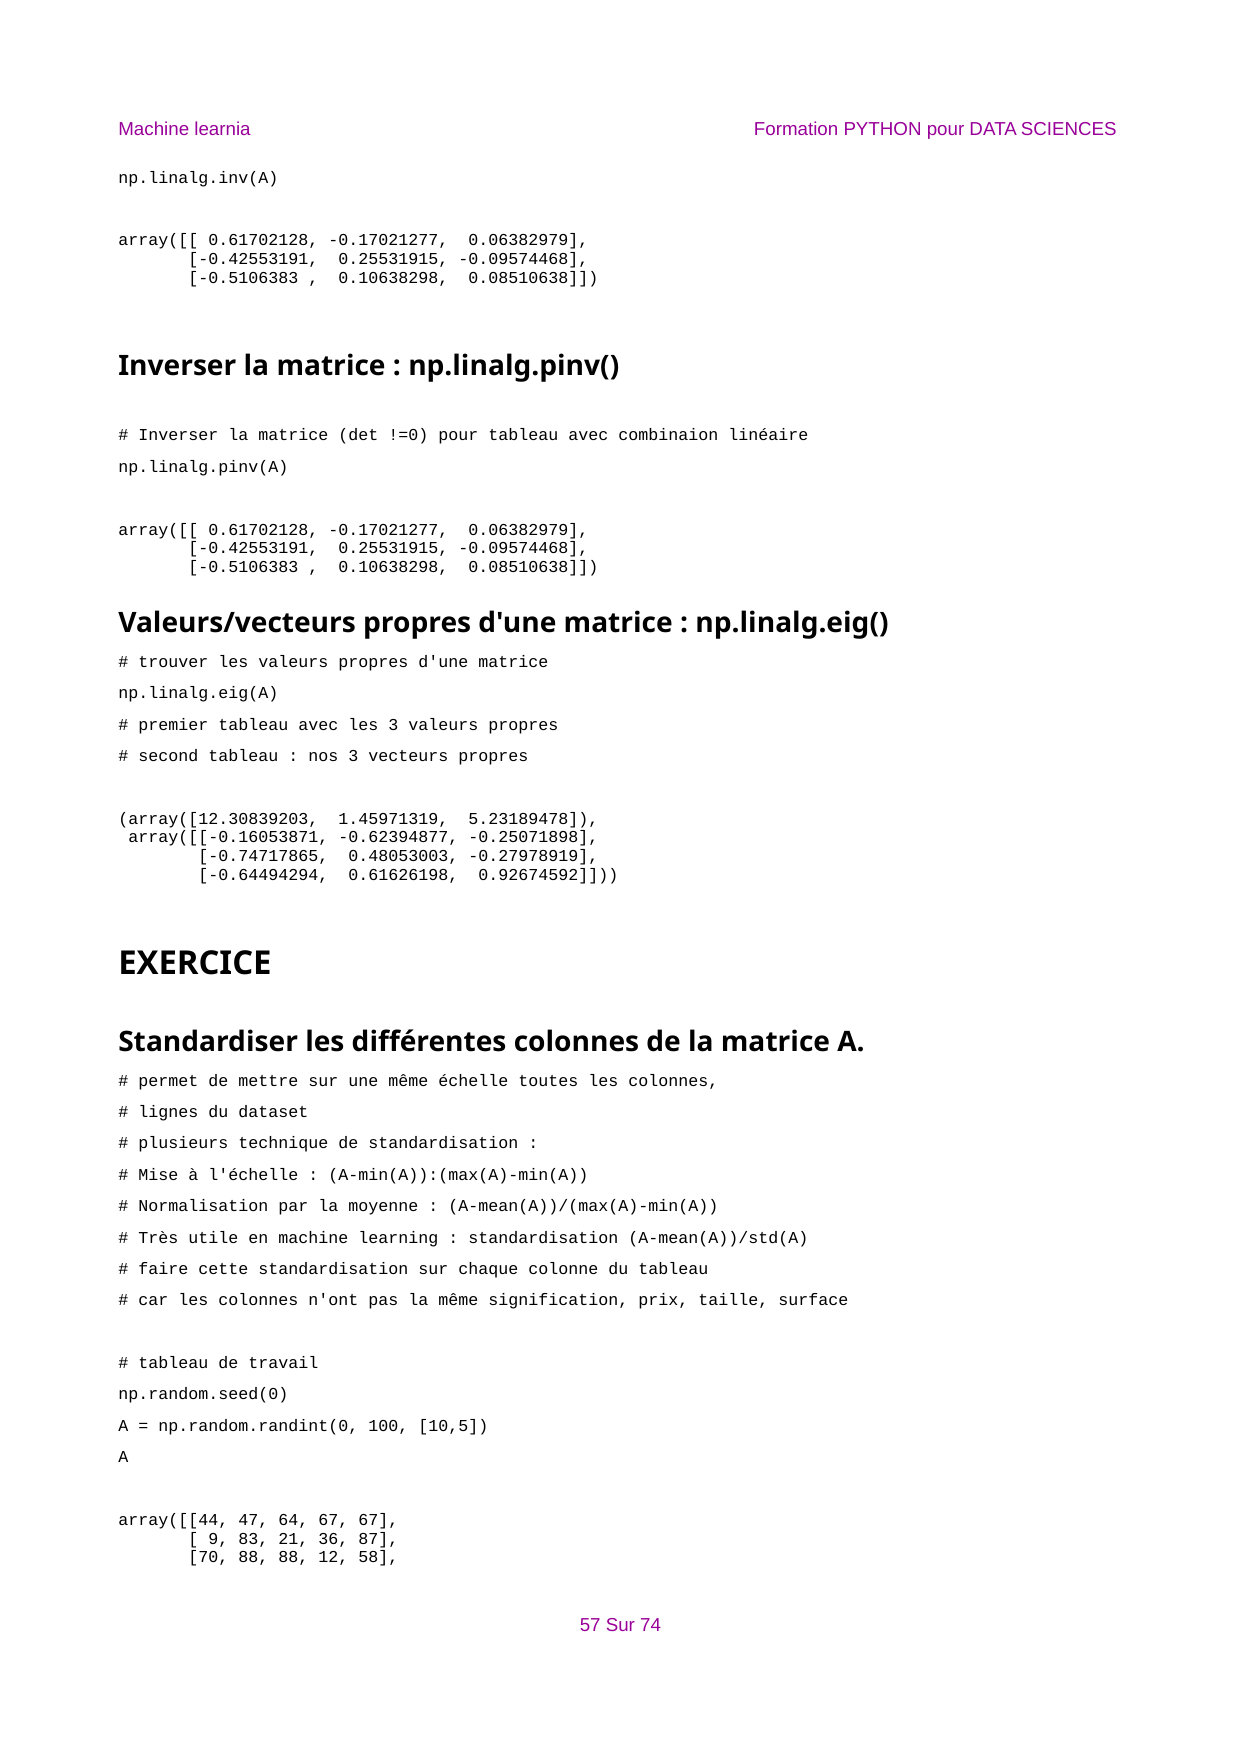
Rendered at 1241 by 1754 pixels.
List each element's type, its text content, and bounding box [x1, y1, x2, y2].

text (array([12.30839203, 1.45971319, 5.23189478]), [118, 810, 1122, 829]
text # Mise à l'échelle : (A-min(A)):(max(A)-min(A)) [118, 1166, 1122, 1185]
text array([[44, 47, 64, 67, 67], [118, 1511, 1122, 1530]
text # premier tableau avec les 3 valeurs propres [118, 716, 1122, 735]
text # Très utile en machine learning : standardisation (A-mean(A))/std(A) [118, 1229, 1122, 1248]
text array([[ 0.61702128, -0.17021277, 0.06382979], [118, 521, 1122, 540]
text [-0.74717865, 0.48053003, -0.27978919], [118, 848, 1122, 867]
text [-0.64494294, 0.61626198, 0.92674592]])) [118, 867, 1122, 886]
subtitle Standardiser les différentes colonnes de la matrice A. [118, 1022, 1122, 1060]
text # trouver les valeurs propres d'une matrice [118, 653, 1122, 672]
text np.random.seed(0) [118, 1386, 1122, 1405]
subtitle Valeurs/vecteurs propres d'une matrice : np.linalg.eig() [118, 603, 1122, 641]
text # second tableau : nos 3 vecteurs propres [118, 747, 1122, 766]
text [-0.5106383 , 0.10638298, 0.08510638]]) [118, 269, 1122, 288]
text [ 9, 83, 21, 36, 87], [118, 1530, 1122, 1549]
text A [118, 1449, 1122, 1467]
text np.linalg.inv(A) [118, 169, 1122, 188]
text # faire cette standardisation sur chaque colonne du tableau [118, 1261, 1122, 1279]
text # permet de mettre sur une même échelle toutes les colonnes, [118, 1072, 1122, 1091]
text # car les colonnes n'ont pas la même signification, prix, taille, surface [118, 1292, 1122, 1311]
text [-0.42553191, 0.25531915, -0.09574468], [118, 251, 1122, 269]
text [70, 88, 88, 12, 58], [118, 1549, 1122, 1568]
subtitle EXERCICE [118, 939, 1122, 984]
text np.linalg.pinv(A) [118, 458, 1122, 477]
text np.linalg.eig(A) [118, 685, 1122, 704]
text # Inverser la matrice (det !=0) pour tableau avec combinaion linéaire [118, 427, 1122, 446]
text array([[-0.16053871, -0.62394877, -0.25071898], [118, 829, 1122, 848]
text A = np.random.randint(0, 100, [10,5]) [118, 1417, 1122, 1436]
text # tableau de travail [118, 1354, 1122, 1373]
text # lignes du dataset [118, 1104, 1122, 1123]
text [-0.42553191, 0.25531915, -0.09574468], [118, 540, 1122, 559]
text # Normalisation par la moyenne : (A-mean(A))/(max(A)-min(A)) [118, 1198, 1122, 1217]
subtitle Inverser la matrice : np.linalg.pinv() [118, 345, 1122, 383]
text array([[ 0.61702128, -0.17021277, 0.06382979], [118, 232, 1122, 251]
text [-0.5106383 , 0.10638298, 0.08510638]]) [118, 559, 1122, 578]
text # plusieurs technique de standardisation : [118, 1135, 1122, 1154]
